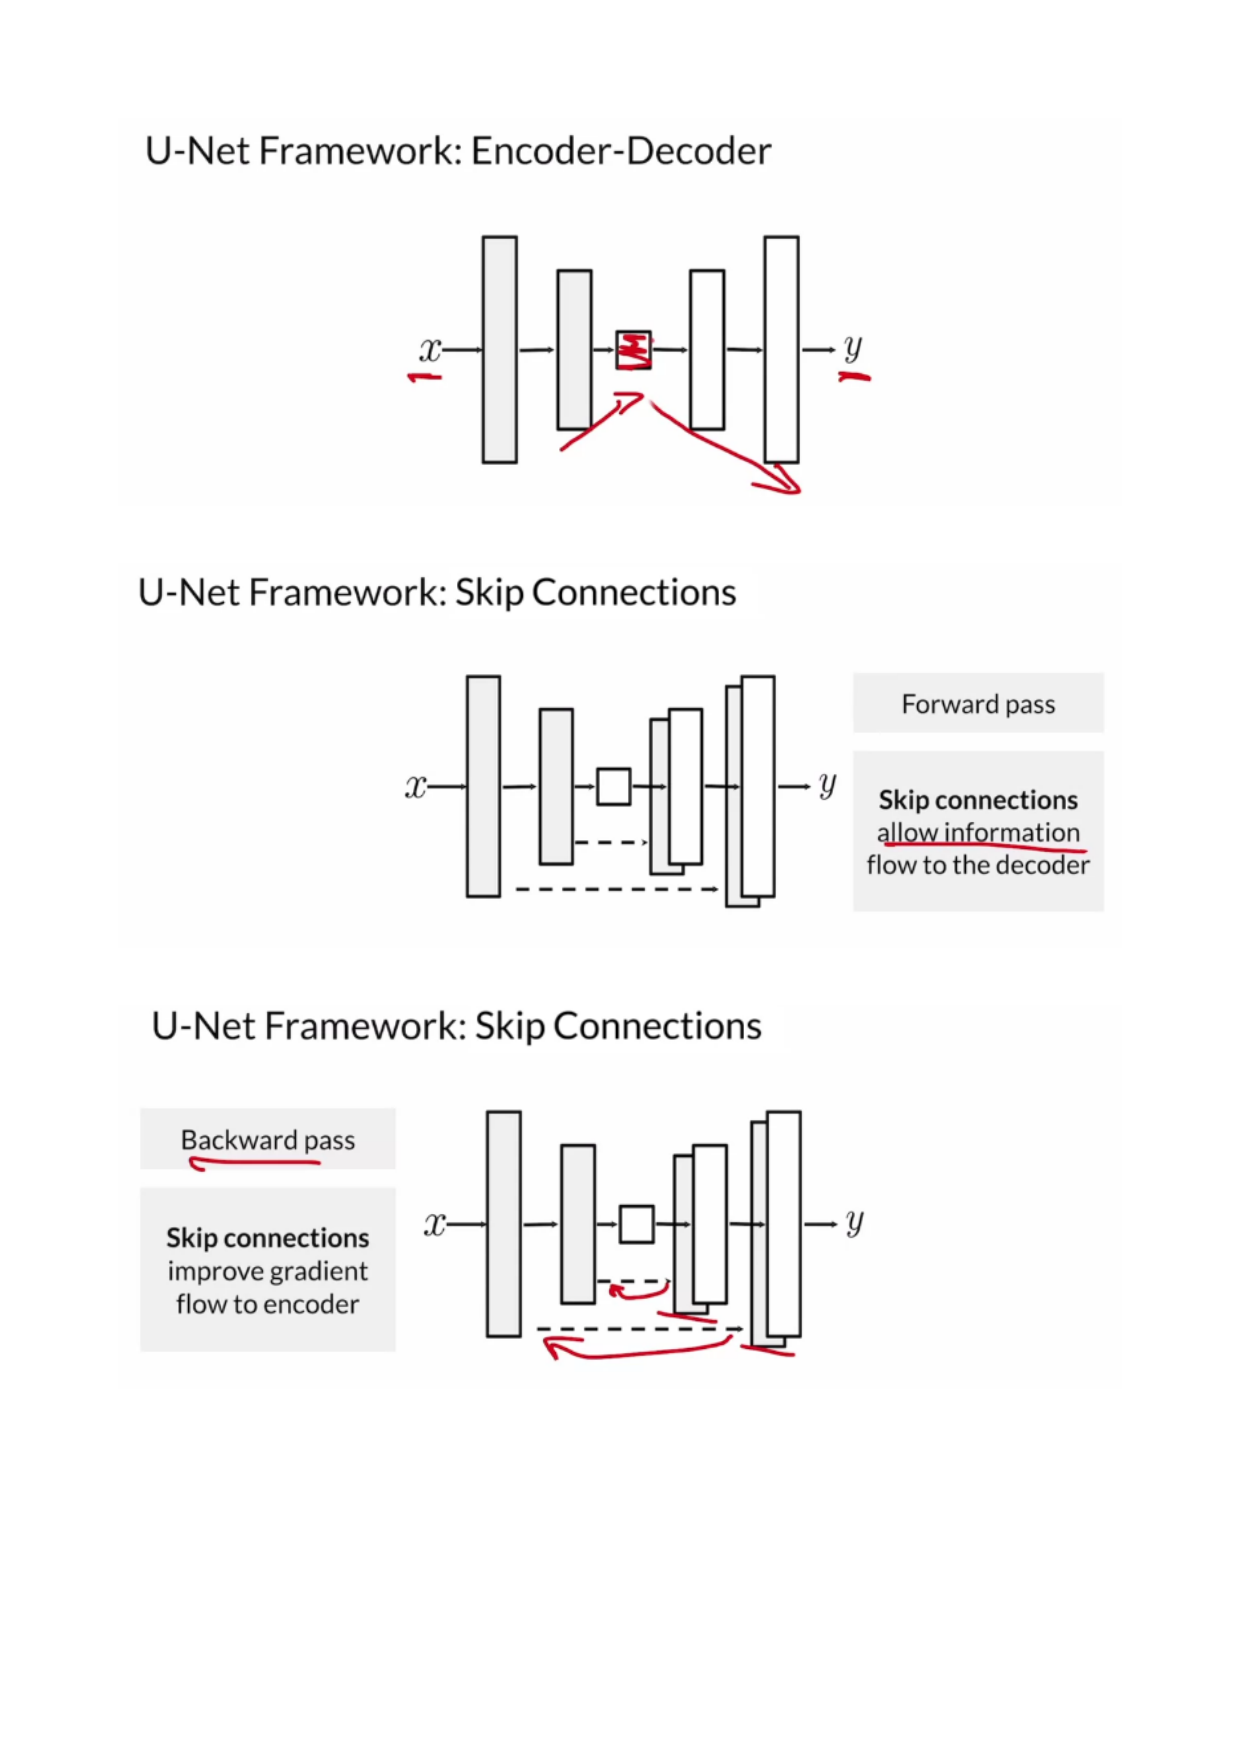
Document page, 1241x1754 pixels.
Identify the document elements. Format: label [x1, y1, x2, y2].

picture [118, 1005, 1123, 1389]
picture [118, 118, 1123, 506]
picture [118, 563, 1123, 948]
